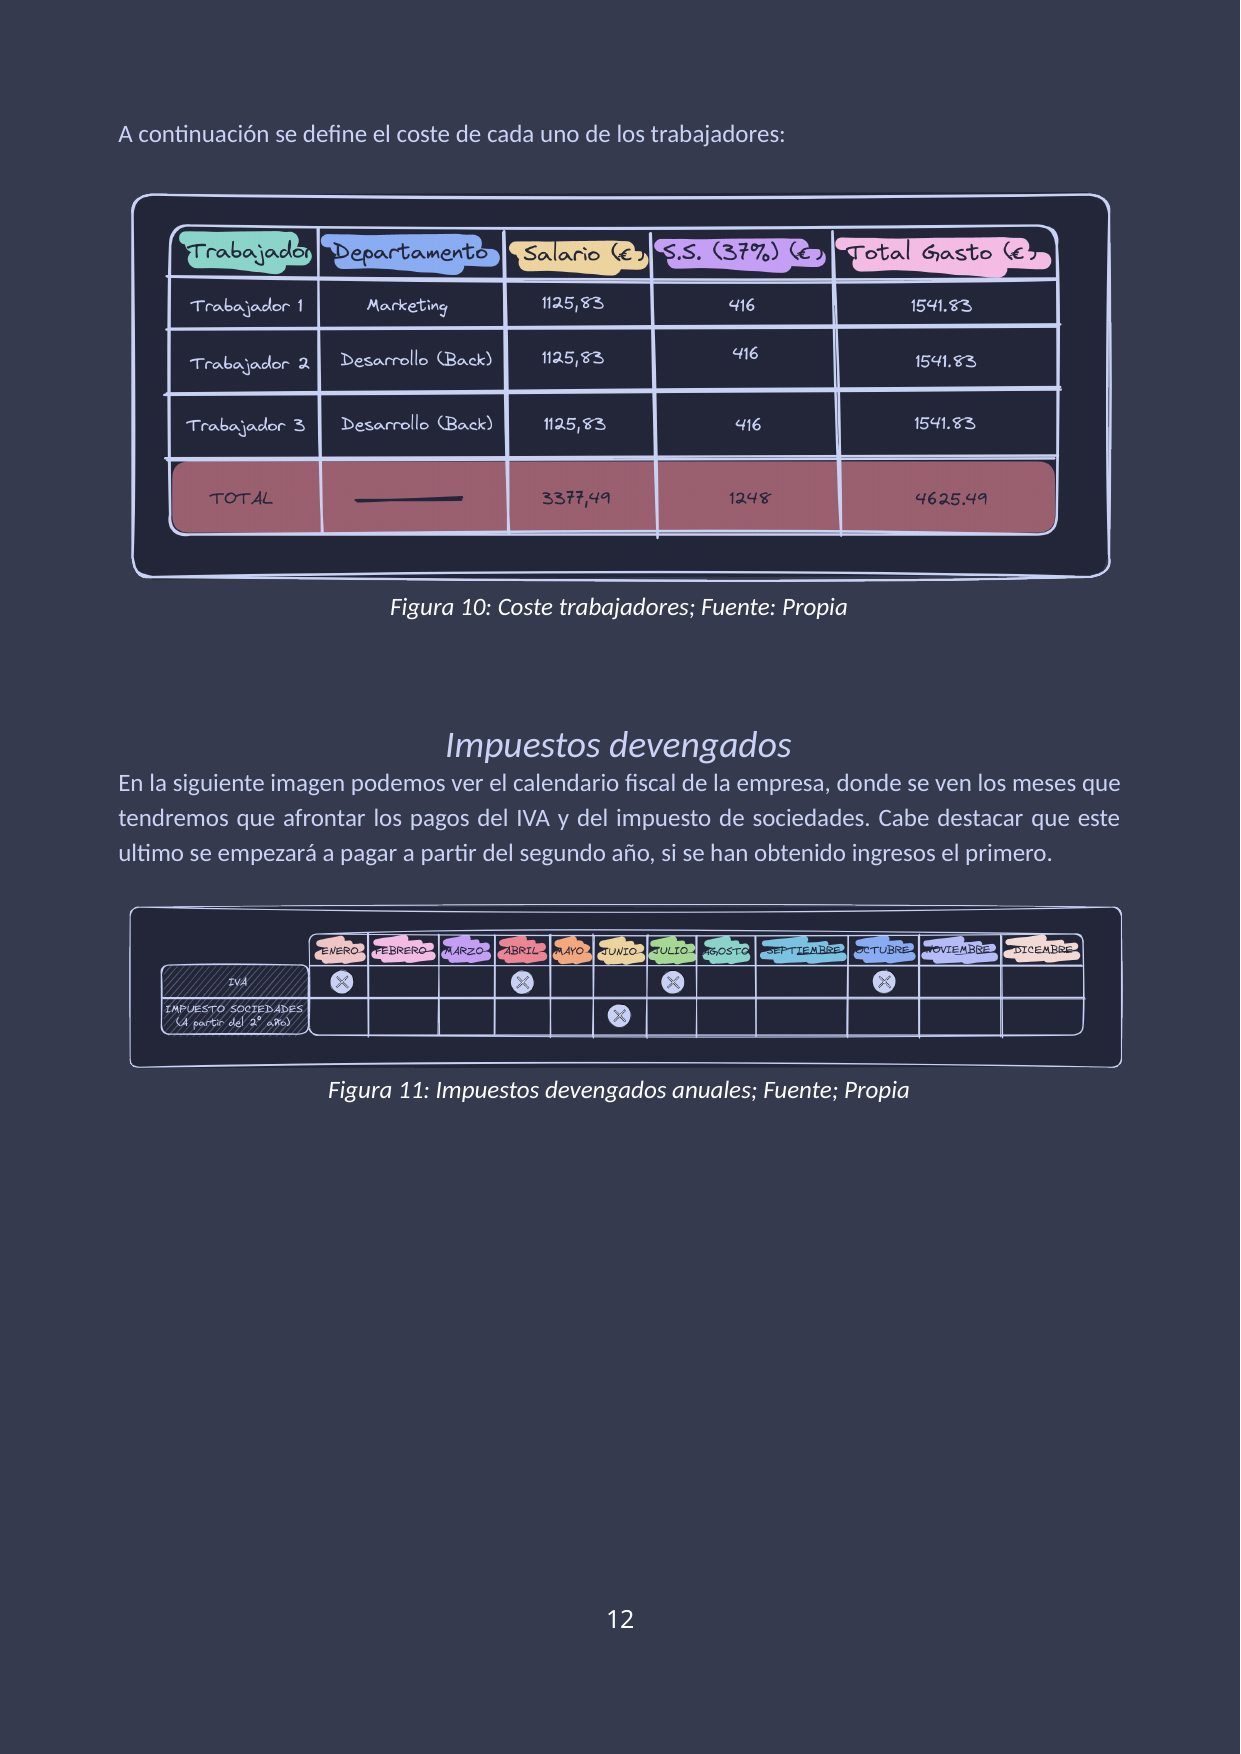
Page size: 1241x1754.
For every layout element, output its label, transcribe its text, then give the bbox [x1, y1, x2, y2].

text A continuación se define el coste de cada uno de los trabajadores: [118, 118, 1122, 149]
text Figura 11: Impuestos devengados anuales; Fuente; Propia [7, 899, 1233, 1104]
text Figura 10: Coste trabajadores; Fuente: Propia [118, 591, 1122, 622]
picture [118, 180, 1123, 591]
text En la siguiente imagen podemos ver el calendario fiscal de la empresa, donde se ven los meses que tendremos que afrontar los pagos del IVA y del impuesto de sociedades. Cabe destacar que este ultimo se empezará a pagar a partir del segundo año, si se han obtenido ingresos el primero. [118, 767, 1122, 868]
picture [123, 900, 1128, 1074]
text Impuestos devengados [118, 721, 1122, 767]
